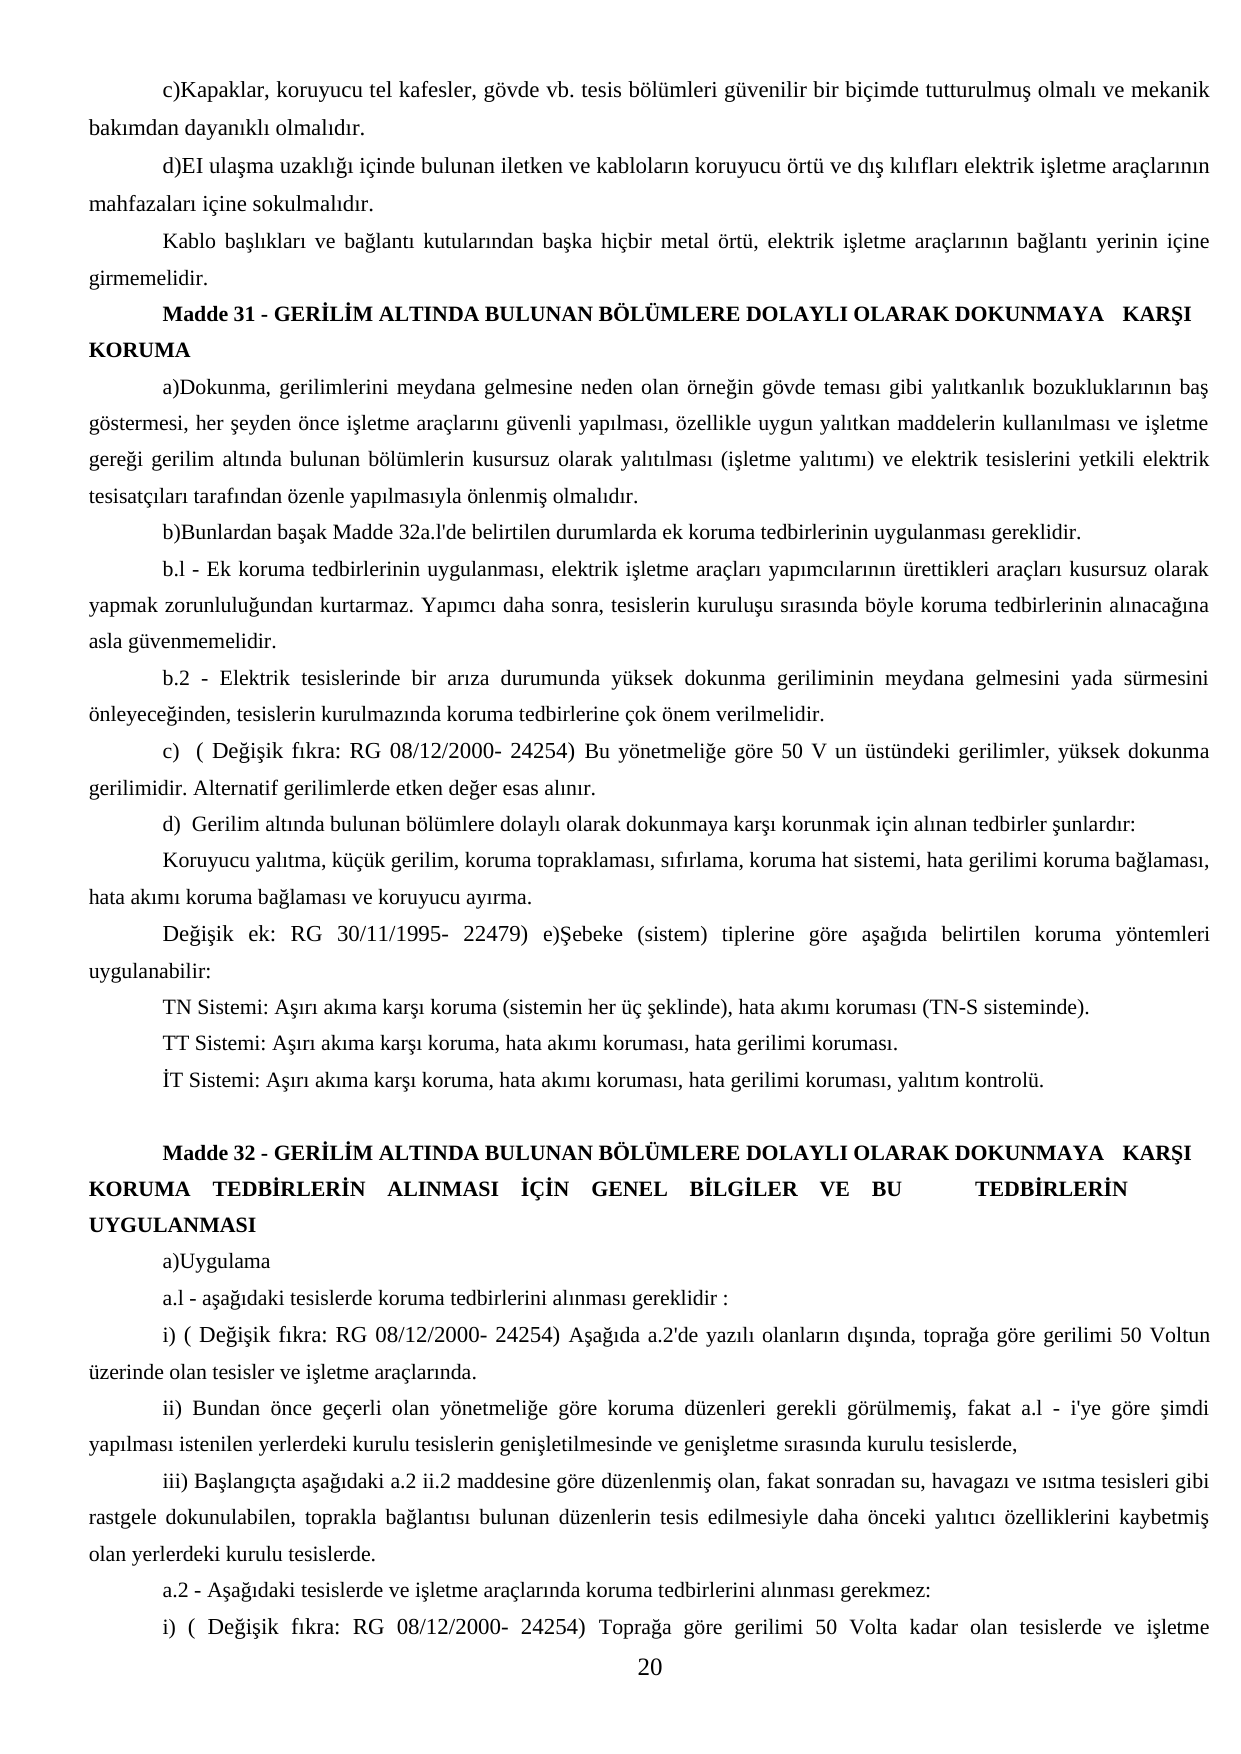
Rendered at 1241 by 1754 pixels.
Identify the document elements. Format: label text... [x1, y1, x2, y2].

text b.l - Ek koruma tedbirlerinin uygulanması, elektrik işletme araçları yapımcılarının ürettikleri araçları kusursuz olarak yapmak zorunluluğundan kurtarmaz. Yapımcı daha sonra, tesislerin kuruluşu sırasında böyle koruma tedbirlerinin alınacağına asla güvenmemelidir. [88, 556, 1211, 653]
text a.2 - Aşağıdaki tesislerde ve işletme araçlarında koruma tedbirlerini alınması gerekmez: [88, 1578, 1211, 1602]
text a.l - aşağıdaki tesislerde koruma tedbirlerini alınması gereklidir : [88, 1286, 1211, 1310]
text Değişik ek: RG 30/11/1995- 22479) e)Şebeke (sistem) tiplerine göre aşağıda belirtilen koruma yöntemleri uygulanabilir: [88, 921, 1211, 983]
text iii) Başlangıçta aşağıdaki a.2 ii.2 maddesine göre düzenlenmiş olan, fakat sonradan su, havagazı ve ısıtma tesisleri gibi rastgele dokunulabilen, toprakla bağlantısı bulunan düzenlerin tesis edilmesiyle daha önceki yalıtıcı özelliklerini kaybetmiş olan yerlerdeki kurulu tesislerde. [88, 1469, 1211, 1566]
text c) ( Değişik fıkra: RG 08/12/2000- 24254) Bu yönetmeliğe göre 50 V un üstündeki gerilimler, yüksek dokunma gerilimidir. Alternatif gerilimlerde etken değer esas alınır. [88, 738, 1211, 800]
text i) ( Değişik fıkra: RG 08/12/2000- 24254) Toprağa göre gerilimi 50 Volta kadar olan tesislerde ve işletme [88, 1614, 1211, 1639]
text Madde 32 - GERİLİM ALTINDA BULUNAN BÖLÜMLERE DOLAYLI OLARAK DOKUNMAYA KARŞI KORUMA TEDBİRLERİN ALINMASI İÇİN GENEL BİLGİLER VE BU TEDBİRLERİN UYGULANMASI [88, 1140, 1211, 1237]
text TN Sistemi: Aşırı akıma karşı koruma (sistemin her üç şeklinde), hata akımı koruması (TN-S sisteminde). [88, 995, 1211, 1019]
text Madde 31 - GERİLİM ALTINDA BULUNAN BÖLÜMLERE DOLAYLI OLARAK DOKUNMAYA KARŞI KORUMA [88, 302, 1211, 363]
text d)EI ulaşma uzaklığı içinde bulunan iletken ve kabloların koruyucu örtü ve dış kılıfları elektrik işletme araçlarının mahfazaları içine sokulmalıdır. [88, 153, 1211, 217]
text a)Uygulama [88, 1249, 1211, 1274]
text d) Gerilim altında bulunan bölümlere dolaylı olarak dokunmaya karşı korunmak için alınan tedbirler şunlardır: [88, 812, 1211, 836]
text ii) Bundan önce geçerli olan yönetmeliğe göre koruma düzenleri gerekli görülmemiş, fakat a.l - i'ye göre şimdi yapılması istenilen yerlerdeki kurulu tesislerin genişletilmesinde ve genişletme sırasında kurulu tesislerde, [88, 1396, 1211, 1457]
text c)Kapaklar, koruyucu tel kafesler, gövde vb. tesis bölümleri güvenilir bir biçimde tutturulmuş olmalı ve mekanik bakımdan dayanıklı olmalıdır. [88, 77, 1211, 140]
text i) ( Değişik fıkra: RG 08/12/2000- 24254) Aşağıda a.2'de yazılı olanların dışında, toprağa göre gerilimi 50 Voltun üzerinde olan tesisler ve işletme araçlarında. [88, 1322, 1211, 1384]
text TT Sistemi: Aşırı akıma karşı koruma, hata akımı koruması, hata gerilimi koruması. [88, 1031, 1211, 1056]
text a)Dokunma, gerilimlerini meydana gelmesine neden olan örneğin gövde teması gibi yalıtkanlık bozukluklarının baş göstermesi, her şeyden önce işletme araçlarını güvenli yapılması, özellikle uygun yalıtkan maddelerin kullanılması ve işletme gereği gerilim altında bulunan bölümlerin kusursuz olarak yalıtılması (işletme yalıtımı) ve elektrik tesislerini yetkili elektrik tesisatçıları tarafından özenle yapılmasıyla önlenmiş olmalıdır. [88, 375, 1211, 508]
text b.2 - Elektrik tesislerinde bir arıza durumunda yüksek dokunma geriliminin meydana gelmesini yada sürmesini önleyeceğinden, tesislerin kurulmazında koruma tedbirlerine çok önem verilmelidir. [88, 666, 1211, 726]
text Koruyucu yalıtma, küçük gerilim, koruma topraklaması, sıfırlama, koruma hat sistemi, hata gerilimi koruma bağlaması, hata akımı koruma bağlaması ve koruyucu ayırma. [88, 848, 1211, 909]
text b)Bunlardan başak Madde 32a.l'de belirtilen durumlarda ek koruma tedbirlerinin uygulanması gereklidir. [88, 520, 1211, 544]
text İT Sistemi: Aşırı akıma karşı koruma, hata akımı koruması, hata gerilimi koruması, yalıtım kontrolü. [88, 1068, 1211, 1092]
text Kablo başlıkları ve bağlantı kutularından başka hiçbir metal örtü, elektrik işletme araçlarının bağlantı yerinin içine girmemelidir. [88, 229, 1211, 290]
